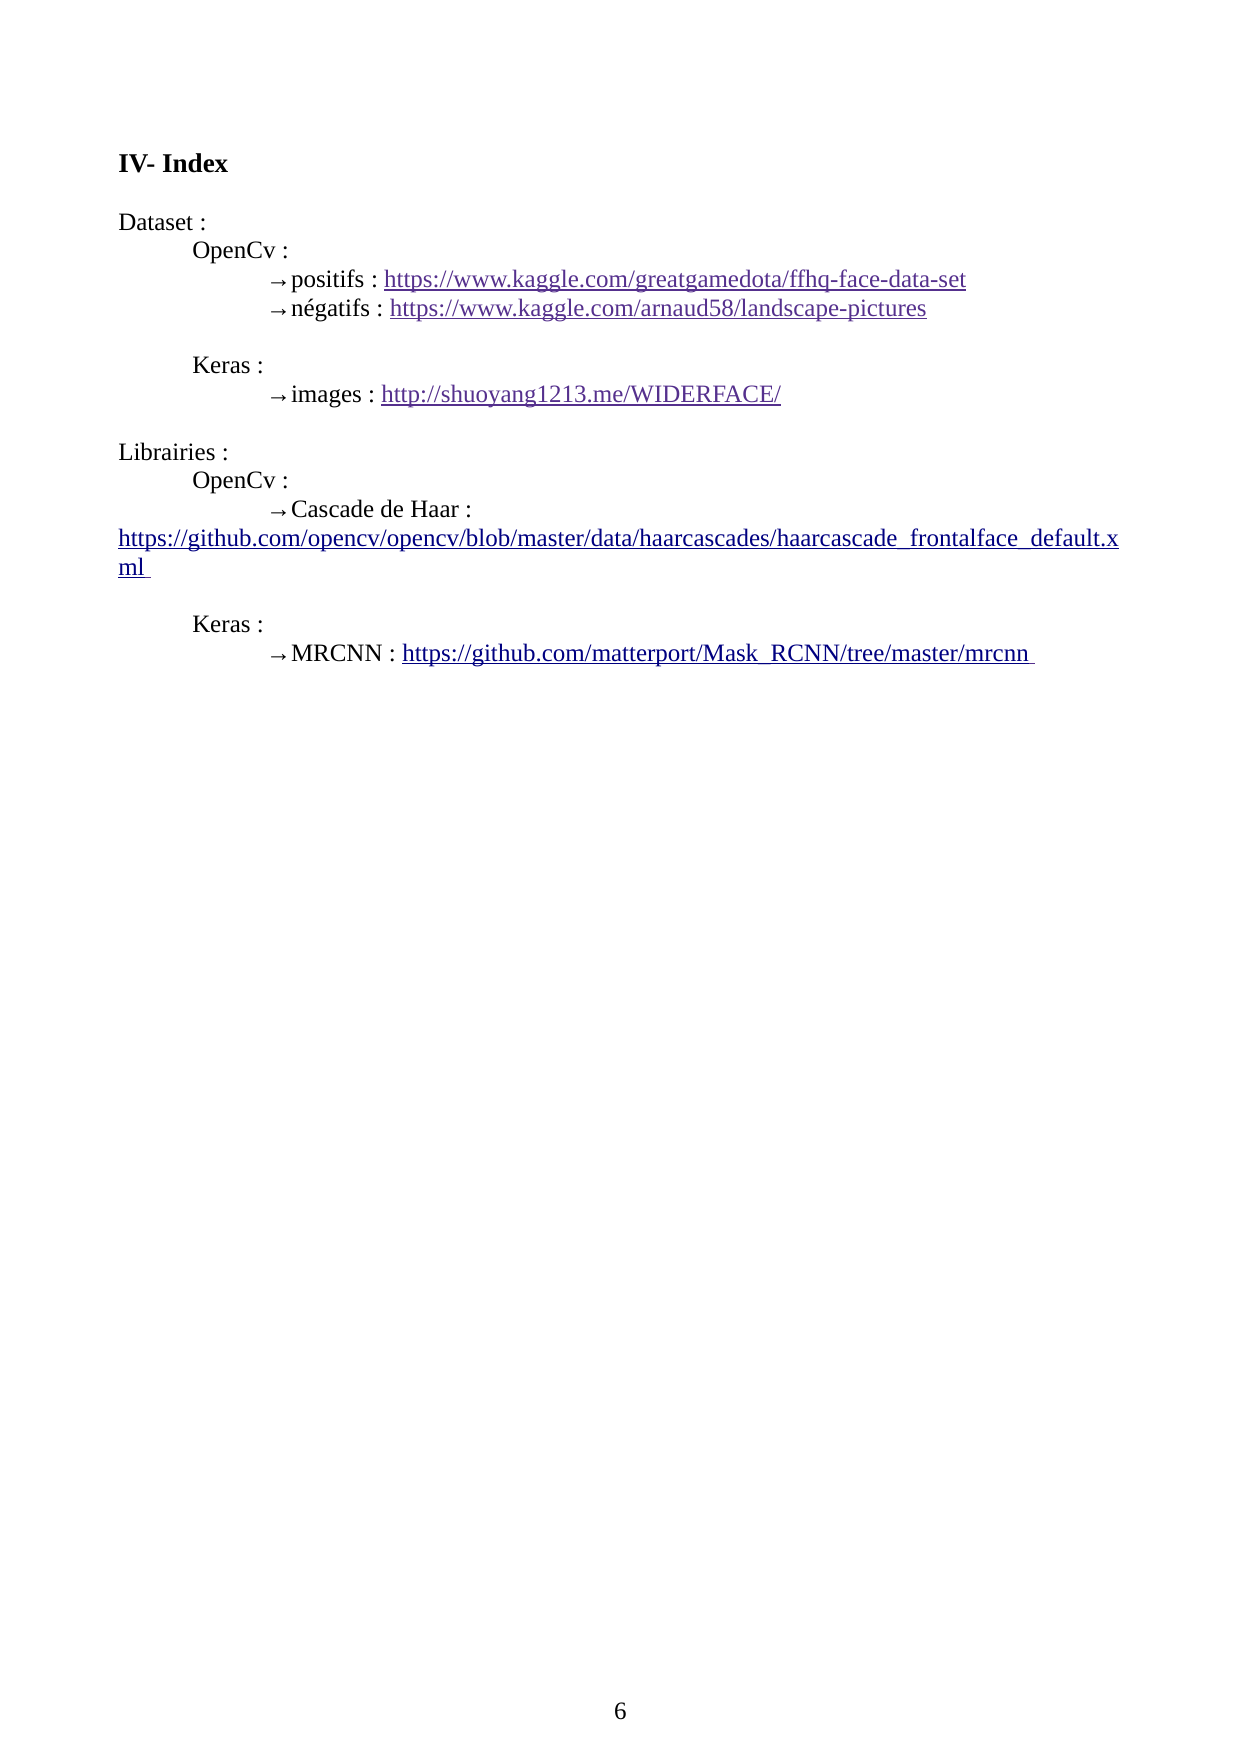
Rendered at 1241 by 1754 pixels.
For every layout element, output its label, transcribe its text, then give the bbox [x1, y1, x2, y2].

text Keras : [118, 351, 1122, 379]
text Librairies : [118, 437, 1122, 466]
text Keras : [118, 609, 1122, 638]
text →positifs : https://www.kaggle.com/greatgamedota/ffhq-face-data-set [118, 264, 1122, 293]
text IV- Index [118, 147, 1122, 178]
text →négatifs : https://www.kaggle.com/arnaud58/landscape-pictures [118, 293, 1122, 322]
text OpenCv : [118, 236, 1122, 264]
text →Cascade de Haar : https://github.com/opencv/opencv/blob/master/data/haarcascades/haarcascade_frontalface_default.xml [118, 494, 1122, 581]
text →images : http://shuoyang1213.me/WIDERFACE/ [118, 379, 1122, 408]
text →MRCNN : https://github.com/matterport/Mask_RCNN/tree/master/mrcnn [118, 638, 1122, 667]
text OpenCv : [118, 466, 1122, 494]
text Dataset : [118, 207, 1122, 236]
